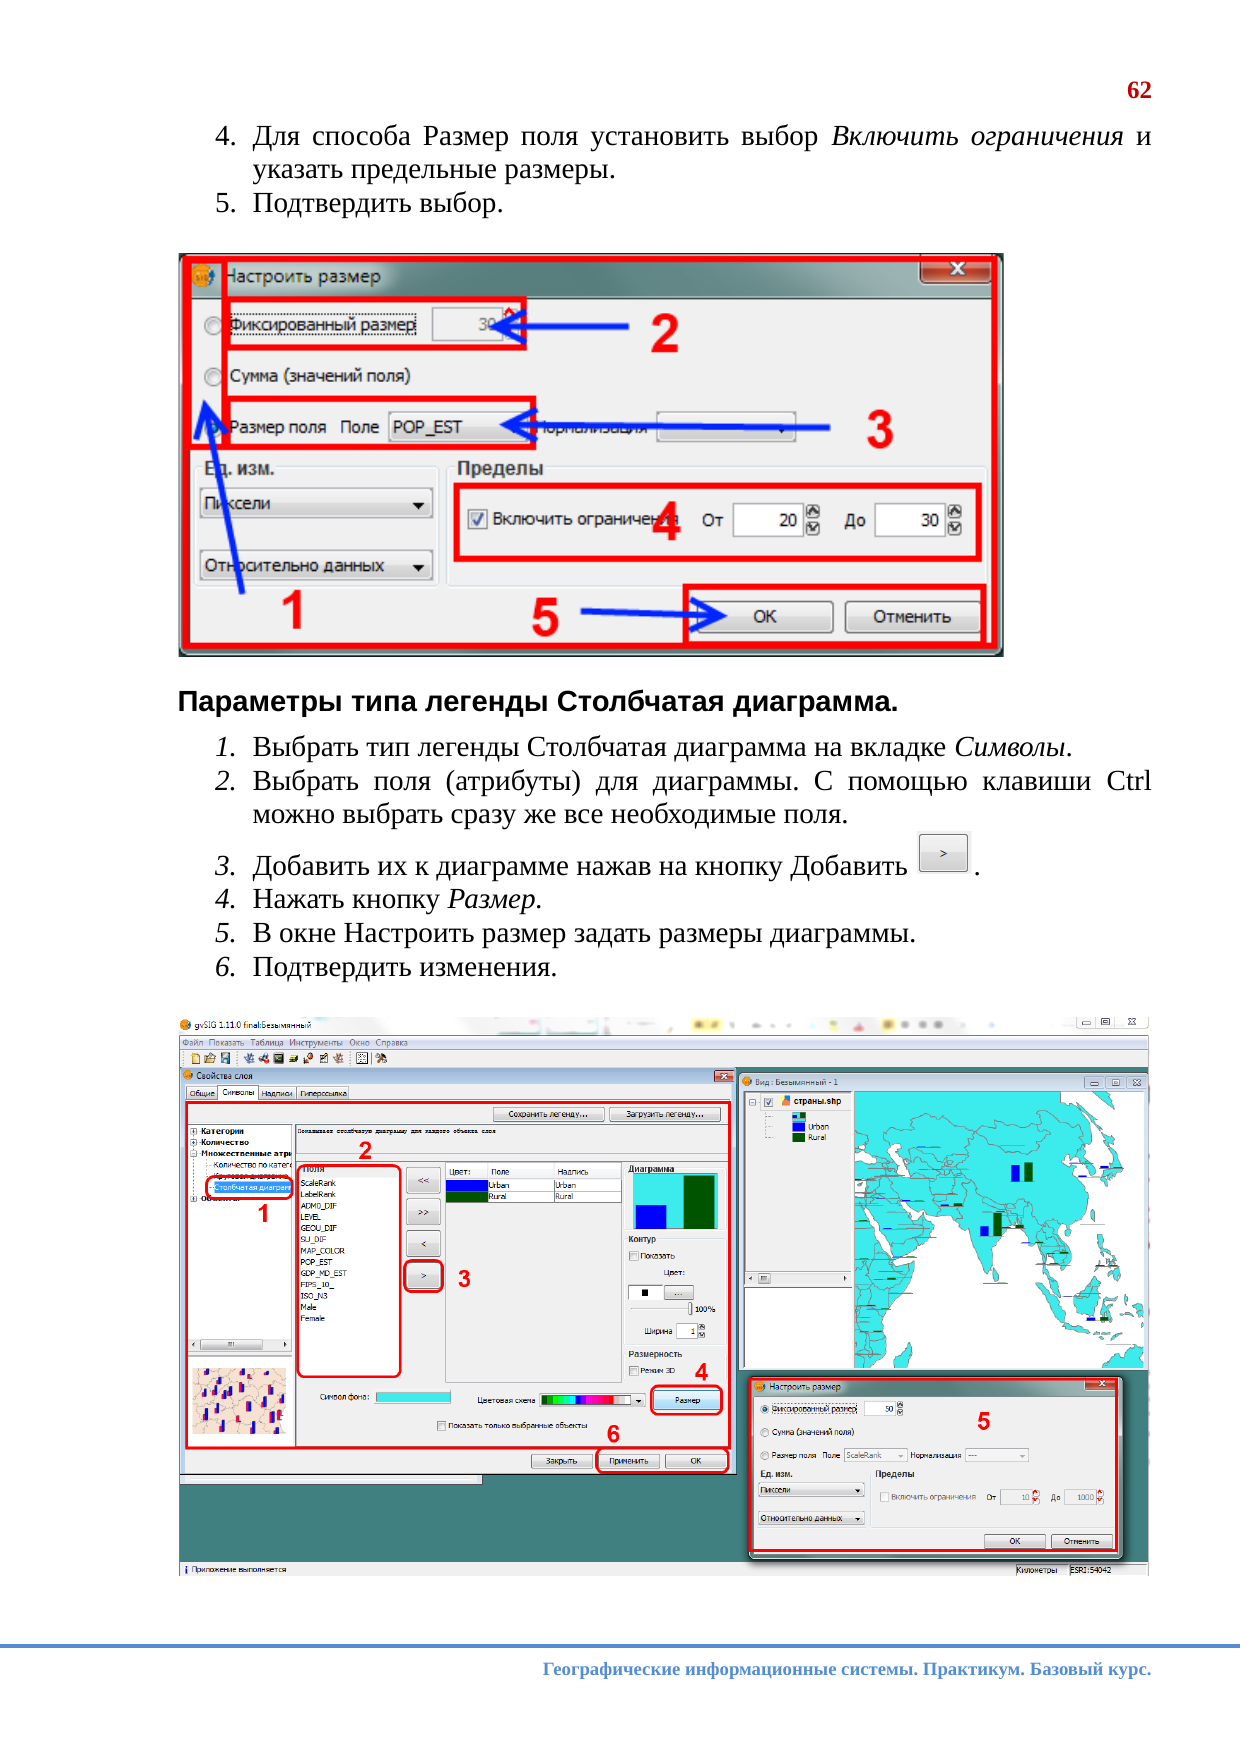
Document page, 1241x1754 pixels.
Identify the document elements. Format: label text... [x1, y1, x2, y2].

picture [178, 253, 1004, 657]
list Нажать кнопку Размер. [215, 882, 1152, 915]
list Выбрать тип легенды Столбчатая диаграмма на вкладке Символы. [215, 729, 1152, 763]
list В окне Настроить размер задать размеры диаграммы. [215, 915, 1152, 949]
list Подтвердить выбор. [215, 185, 1152, 219]
subtitle Параметры типа легенды Столбчатая диаграмма. [177, 683, 1152, 717]
list Выбрать поля (атрибуты) для диаграммы. С помощью клавиши Ctrl можно выбрать сразу же все необходимые поля. [215, 763, 1152, 830]
picture [916, 831, 972, 874]
picture [178, 1017, 1151, 1576]
list Для способа Размер поля установить выбор Включить ограничения и указать предельные размеры. [215, 118, 1152, 185]
list Подтвердить изменения. [215, 949, 1152, 982]
list Добавить их к диаграмме нажав на кнопку Добавить . [215, 830, 1152, 882]
